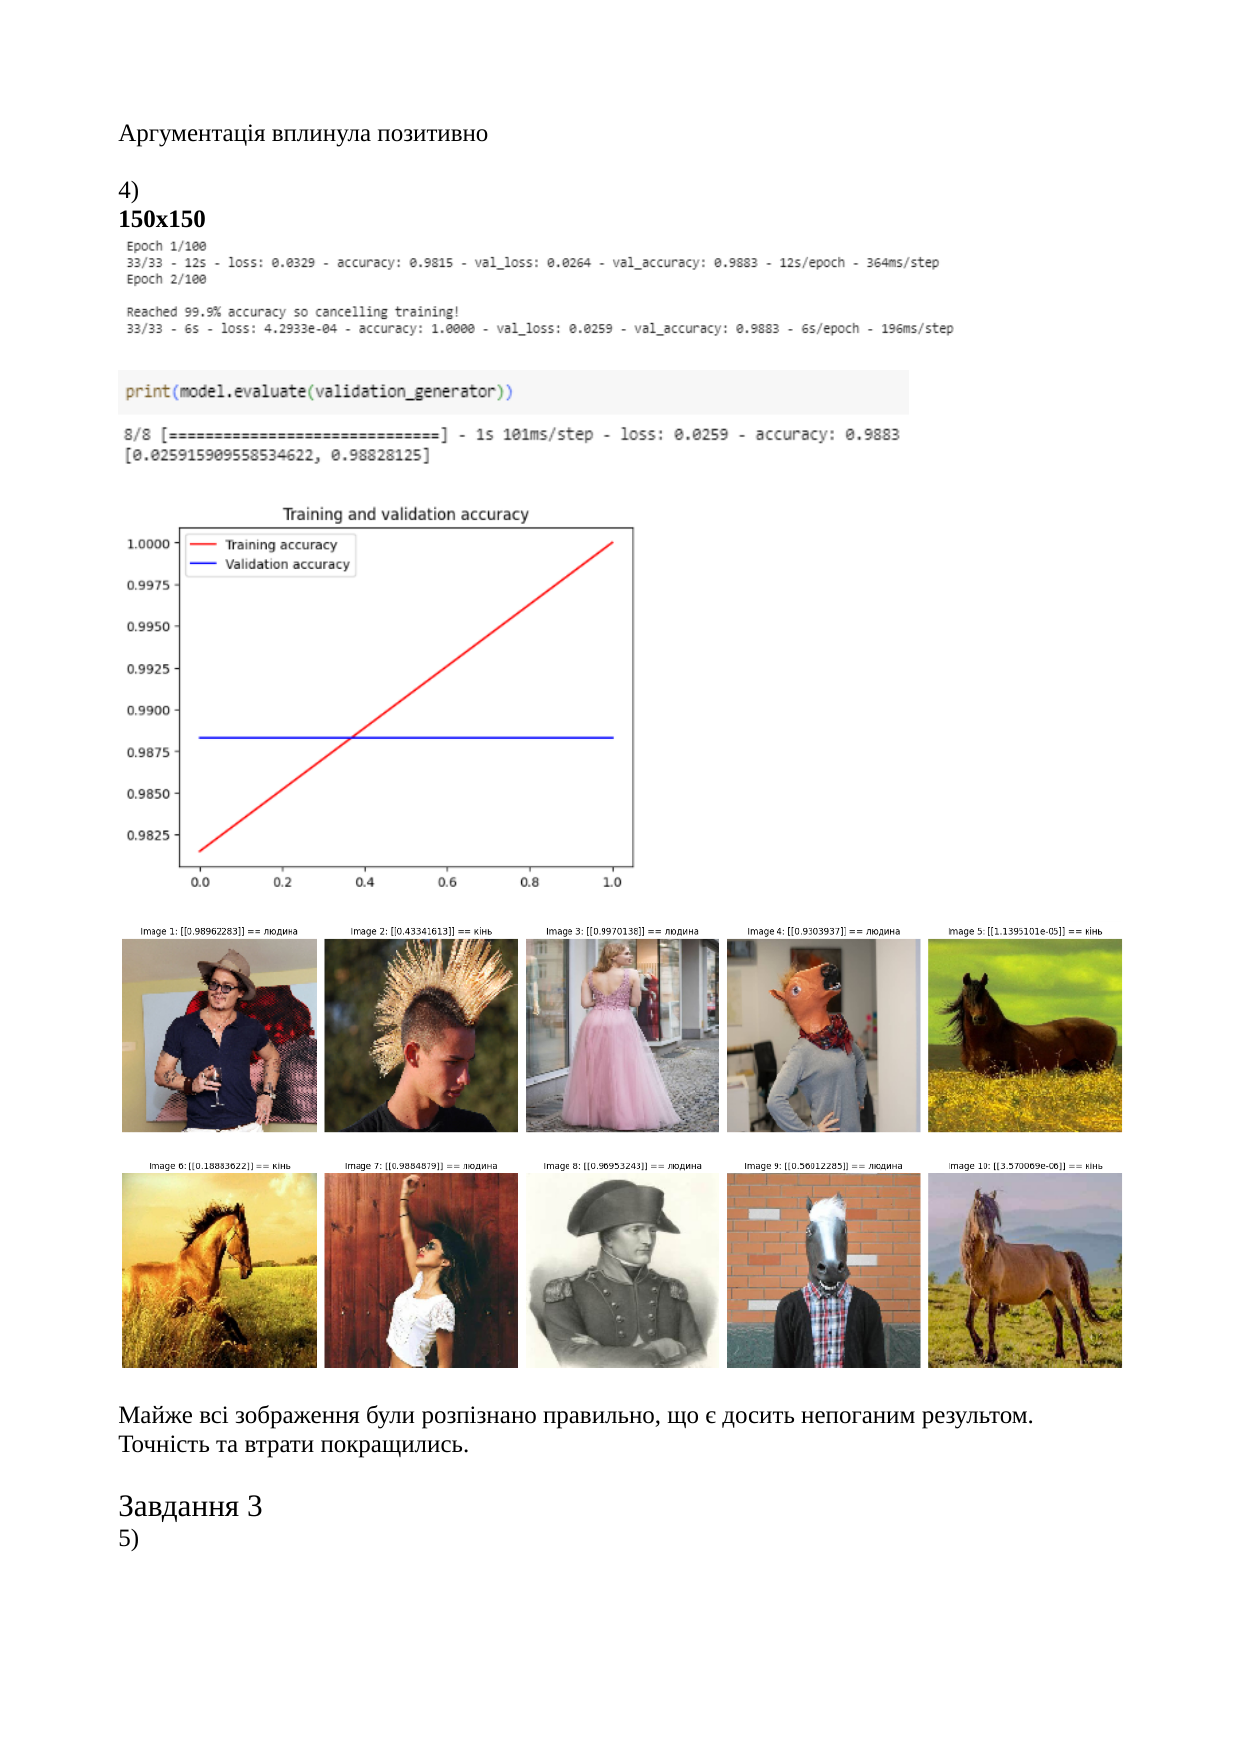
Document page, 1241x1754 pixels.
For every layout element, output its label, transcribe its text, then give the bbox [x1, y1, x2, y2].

text Аргументація вплинула позитивно [118, 118, 1122, 147]
picture [118, 233, 974, 342]
text 4) [118, 176, 1122, 204]
text 150x150 [118, 204, 1122, 233]
text Точність та втрати покращились. [118, 1429, 1122, 1458]
picture [118, 370, 909, 475]
picture [118, 921, 1123, 1372]
picture [118, 503, 642, 893]
text Майже всі зображення були розпізнано правильно, що є досить непоганим результом. [118, 1401, 1122, 1429]
text 5) [118, 1523, 1122, 1551]
text Завдання 3 [118, 1487, 1122, 1523]
